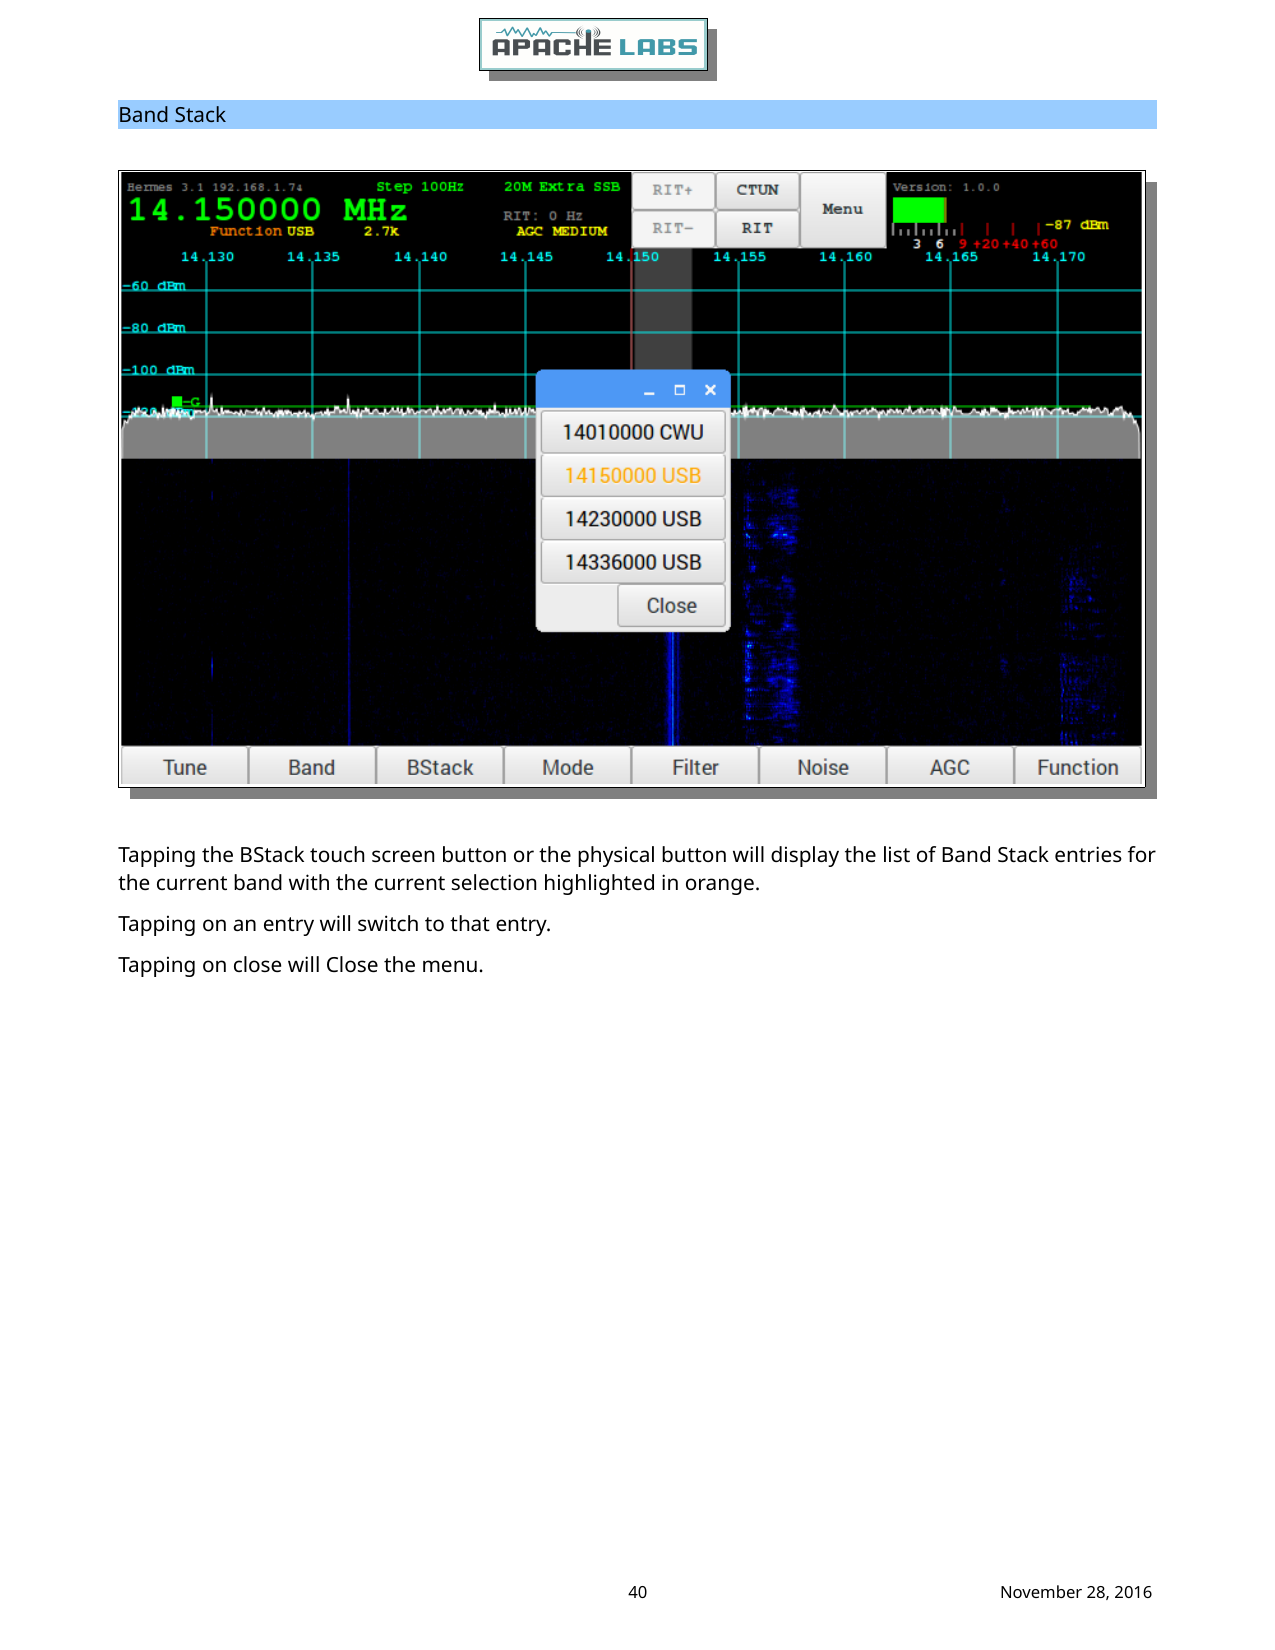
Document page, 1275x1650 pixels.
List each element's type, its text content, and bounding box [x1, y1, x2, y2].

picture [482, 21, 704, 68]
text Tapping the BStack touch screen button or the physical button will display the list of Band Stack entries for the current band with the current selection highlighted in orange. [118, 840, 1157, 897]
picture [121, 172, 1142, 784]
subtitle Band Stack [118, 100, 1157, 129]
text Tapping on an entry will switch to that entry. [118, 909, 1157, 938]
text Tapping on close will Close the menu. [118, 950, 1157, 979]
